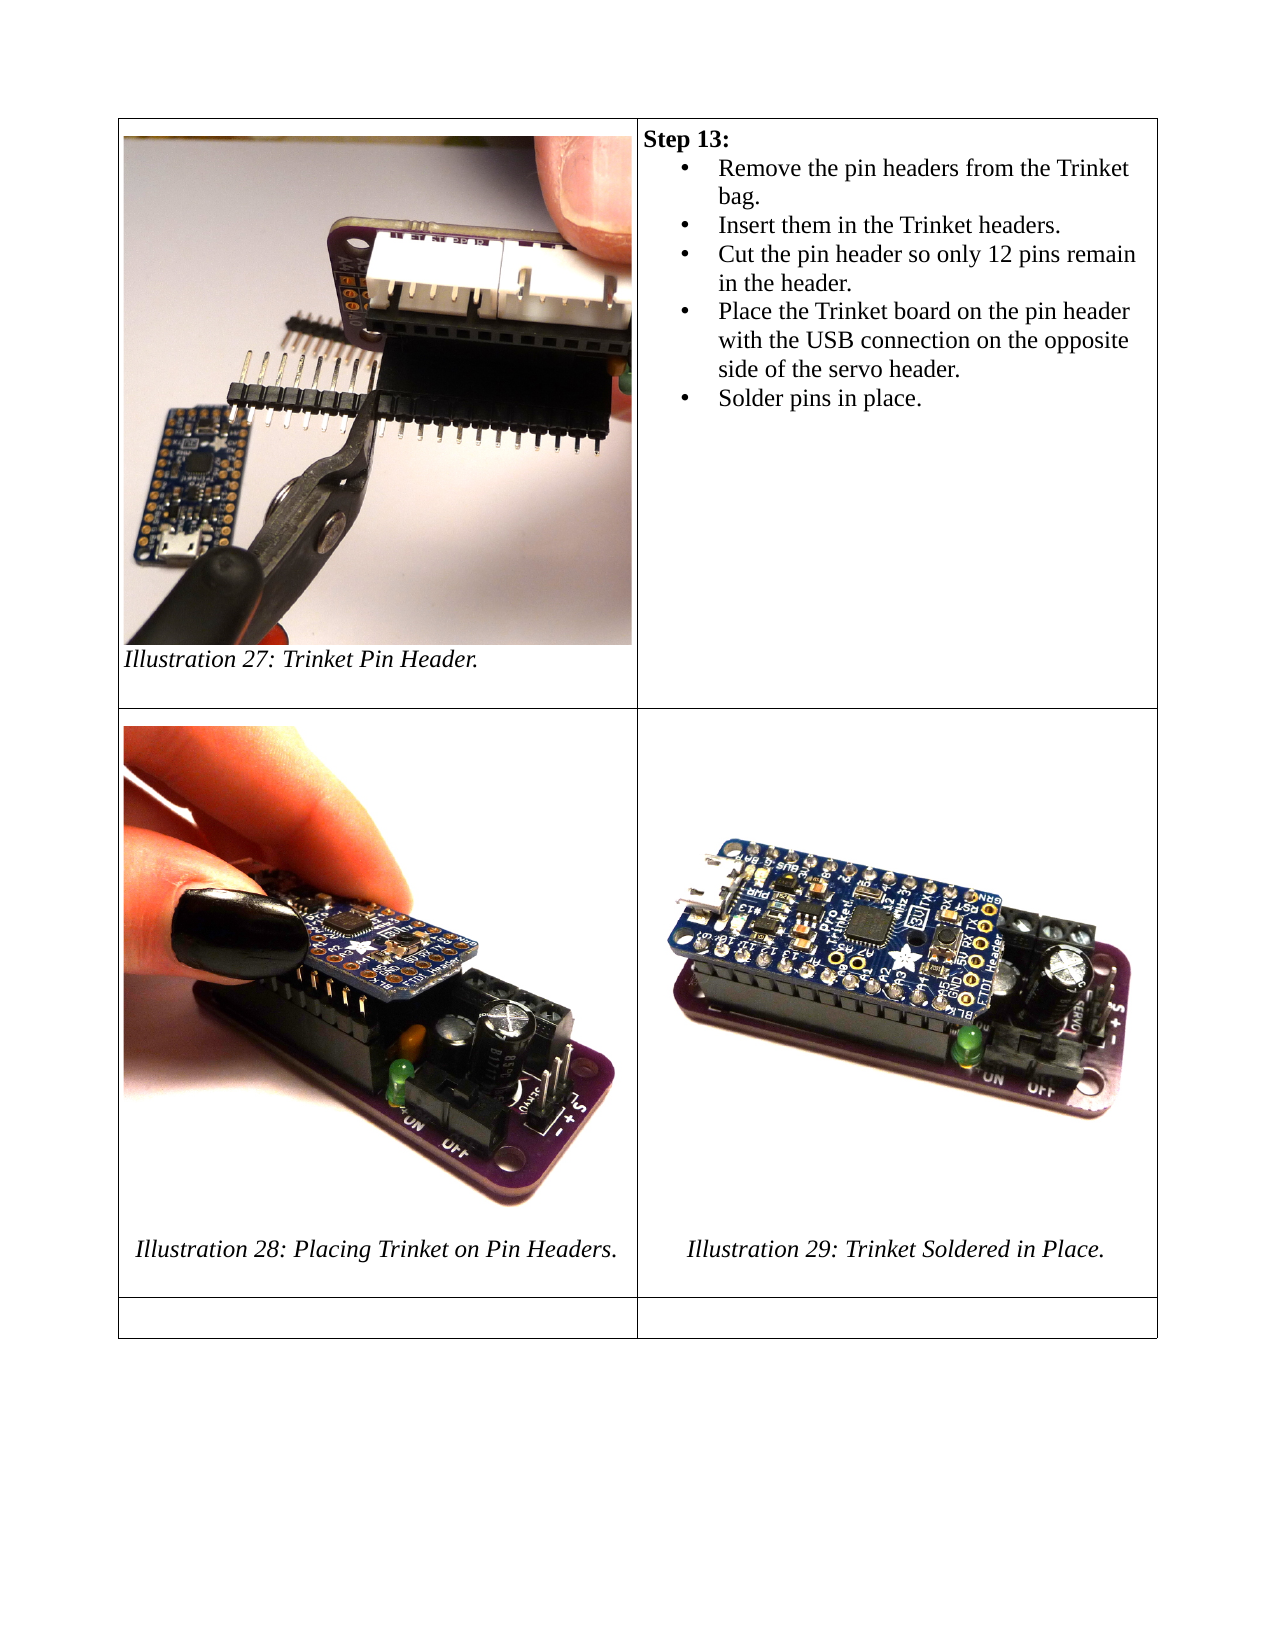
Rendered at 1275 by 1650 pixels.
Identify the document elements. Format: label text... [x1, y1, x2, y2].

table_cell [119, 119, 637, 708]
table_cell [638, 1298, 1157, 1337]
table_cell [119, 1298, 637, 1337]
picture [643, 726, 1152, 1234]
table_cell [119, 709, 637, 1297]
table_cell [638, 709, 1157, 1297]
picture [123, 136, 632, 645]
picture [123, 726, 632, 1234]
table_cell Step 13: Remove the pin headers from the Trinket bag. Insert them in the Trinket headers. Cut the pin header so only 12 pins remain in the header. Place the Trinket board on the pin header with the USB connection on the opposite side of the servo header. Solder pins in place. [638, 119, 1157, 708]
